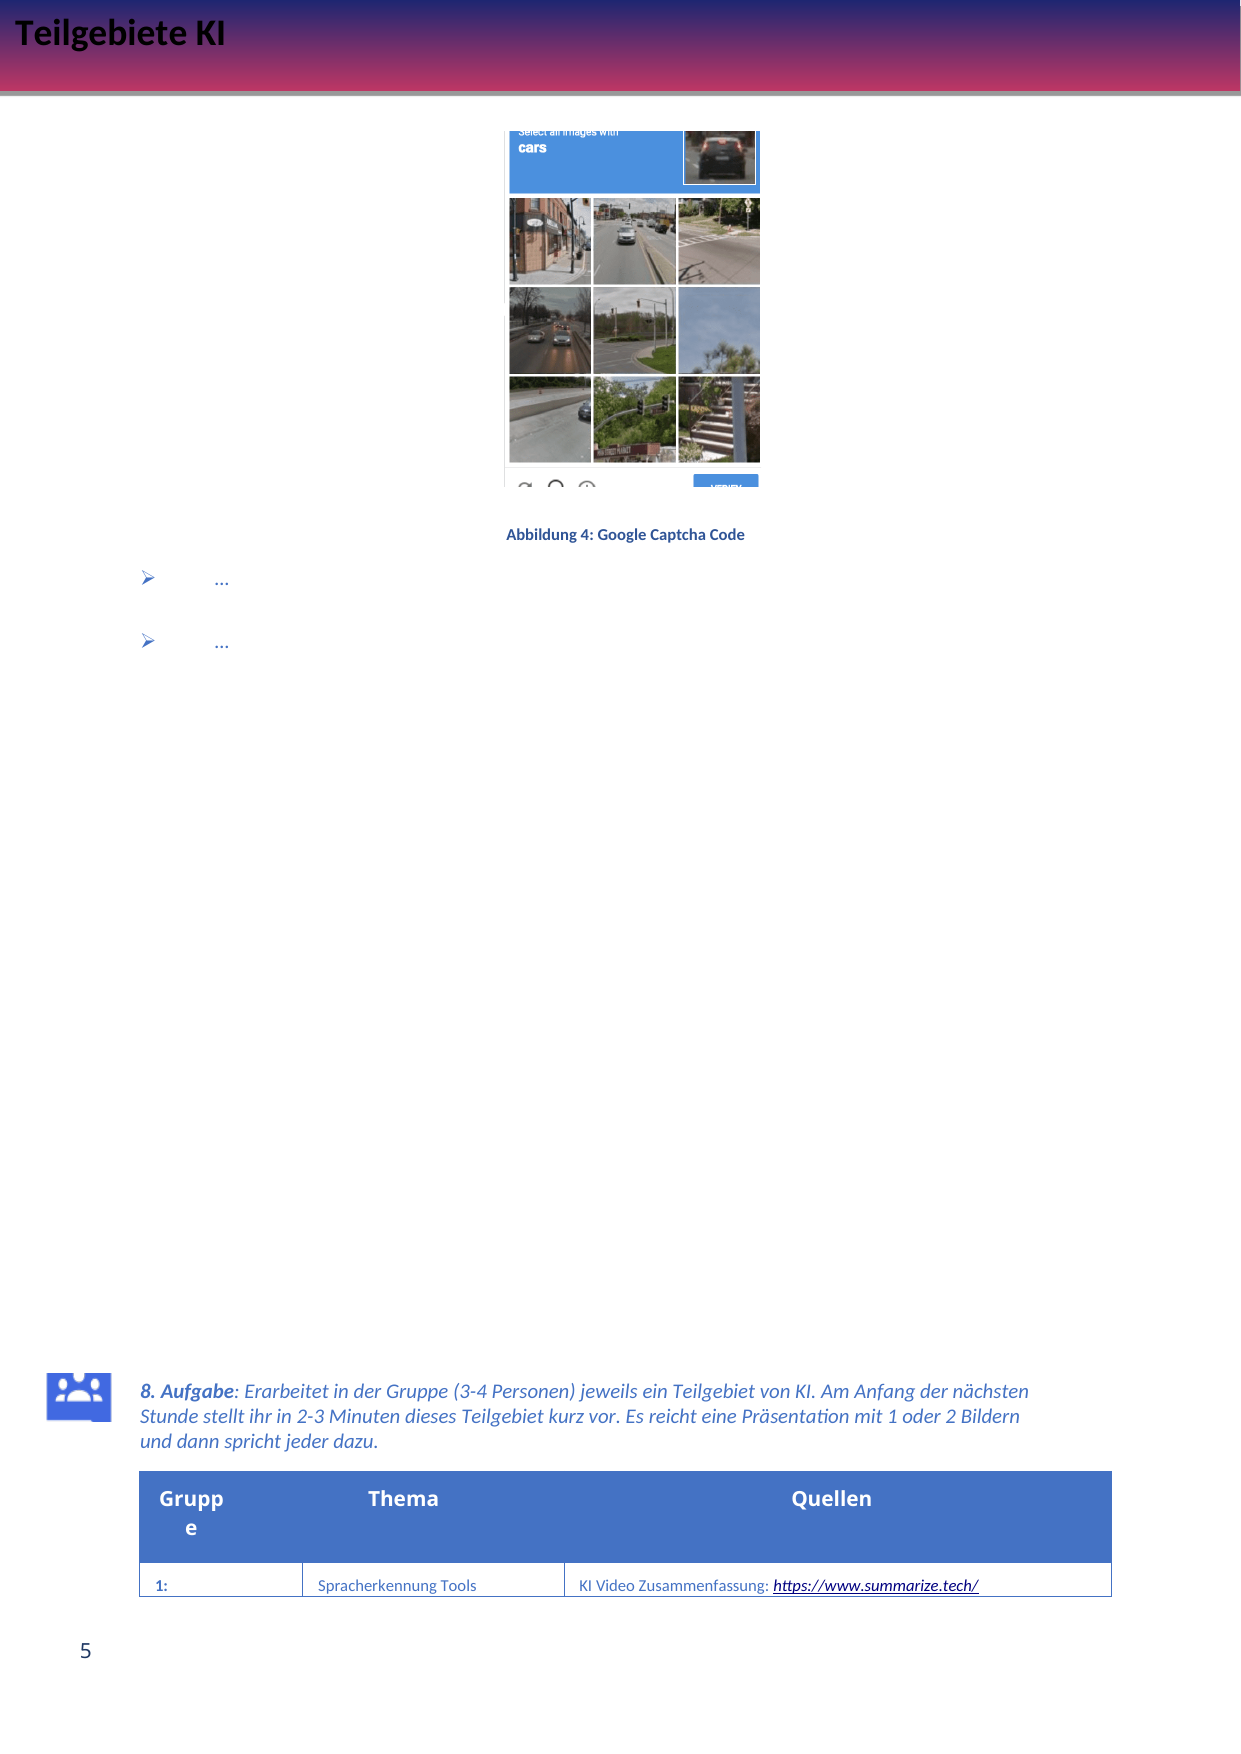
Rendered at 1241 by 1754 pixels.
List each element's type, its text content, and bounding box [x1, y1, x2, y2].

table_cell [95, 98, 140, 1597]
table_cell KI Video Zusammenfassung: https://www.summarize.tech/ [565, 1563, 1111, 1596]
table_cell [1111, 98, 1146, 1597]
table_header Quellen [565, 1472, 1111, 1562]
table_header Thema [303, 1472, 564, 1562]
table_cell 1: [140, 1563, 302, 1596]
table_cell 4. Aufgabe: Nenne 3 Merkmale eins Pangolins die ihn eindeutig identifizieren 5. Aufgabe: Definition Label: 6. Aufgabe: Teste Google Quickdraw aus: Abbildung 1:Google Quickdraw https://quickdraw.withgoogle.com/# 7. Aufgabe: Schaue dir folgendes Video an und beantworte die Fragen: Video 1: https://www.youtube.com/watch?v=HmUzceKCI9I&list=PL4puIg9yEU6yn_XR0TiSLroYO3KAlZmYY Erkläre den Begriff Algorithmus … Gib ein Beispiel für ein Algorithmus an … Gegeben sei folgendes Feld von Tic-Tac-Toe. Gib die Regel an, die ein Computer befolgend würde, bevor das nächste Symbol gesetzt wird und setze das „X“ an die richtige Stelle Regel: Abbildung 2: Tic-Tac-Toe Erläutere die Probleme die ein PC hat ein Hund bzw. eine Katze zu erkennen und zu unterscheiden Abbildung 3: Katze und Hund (https://media.istockphoto.com/id/172974164/photo/cat-and-dog-buddies-with-orange-background.jpg?s=612x612&w=0&k=20&c=k95AzlFdaP7L8Oy9zkGK3QGWA1DrGctObqjh6cLY7UQ=) … … … Beschreibe wie ein Computer ein Bild sieht bzw. darstellt … … … Beschreibe kurz den Vorgang beim Labeling … … Hier siehst du ein Google Captcha Code. Beschreibe die Gemeinsamkeit mit Labeling Abbildung 4: Google Captcha Code … … 8. Aufgabe: Erarbeitet in der Gruppe (3-4 Personen) jeweils ein Teilgebiet von KI. Am Anfang der nächsten Stunde stellt ihr in 2-3 Minuten dieses Teilgebiet kurz vor. Es reicht eine Präsentation mit 1 oder 2 Bildern und dann spricht jeder dazu. 9. Aufgabe: Notiere dir für jeden Vortrag mindestens 2 neue Erkenntnisse 10. Aufgabe : Nenne 3 Eigenschaften die ein „gesundes“ Lebensmittel für Dich hat … ... … 11. Aufgabe: Informiere dich zur Lebensmittelampel (https://de.wikipedia.org/wiki/Lebensmittelampel). Beschreibe den Vorteil der Ampel … … 12. Aufgabe: Klassifiziert die Lebensmittel mit GRÜN für Empfehlenswert (links) und ROT für Nicht Empfehlenswert (rechts). Du kannst die Zellen mit den Füllen Werkzeug entsprechend färben (siehe das Beispiel in BLAU) [140, 98, 1111, 1471]
table_header Gruppe [140, 1472, 302, 1562]
table_cell Spracherkennung Tools [303, 1563, 564, 1596]
